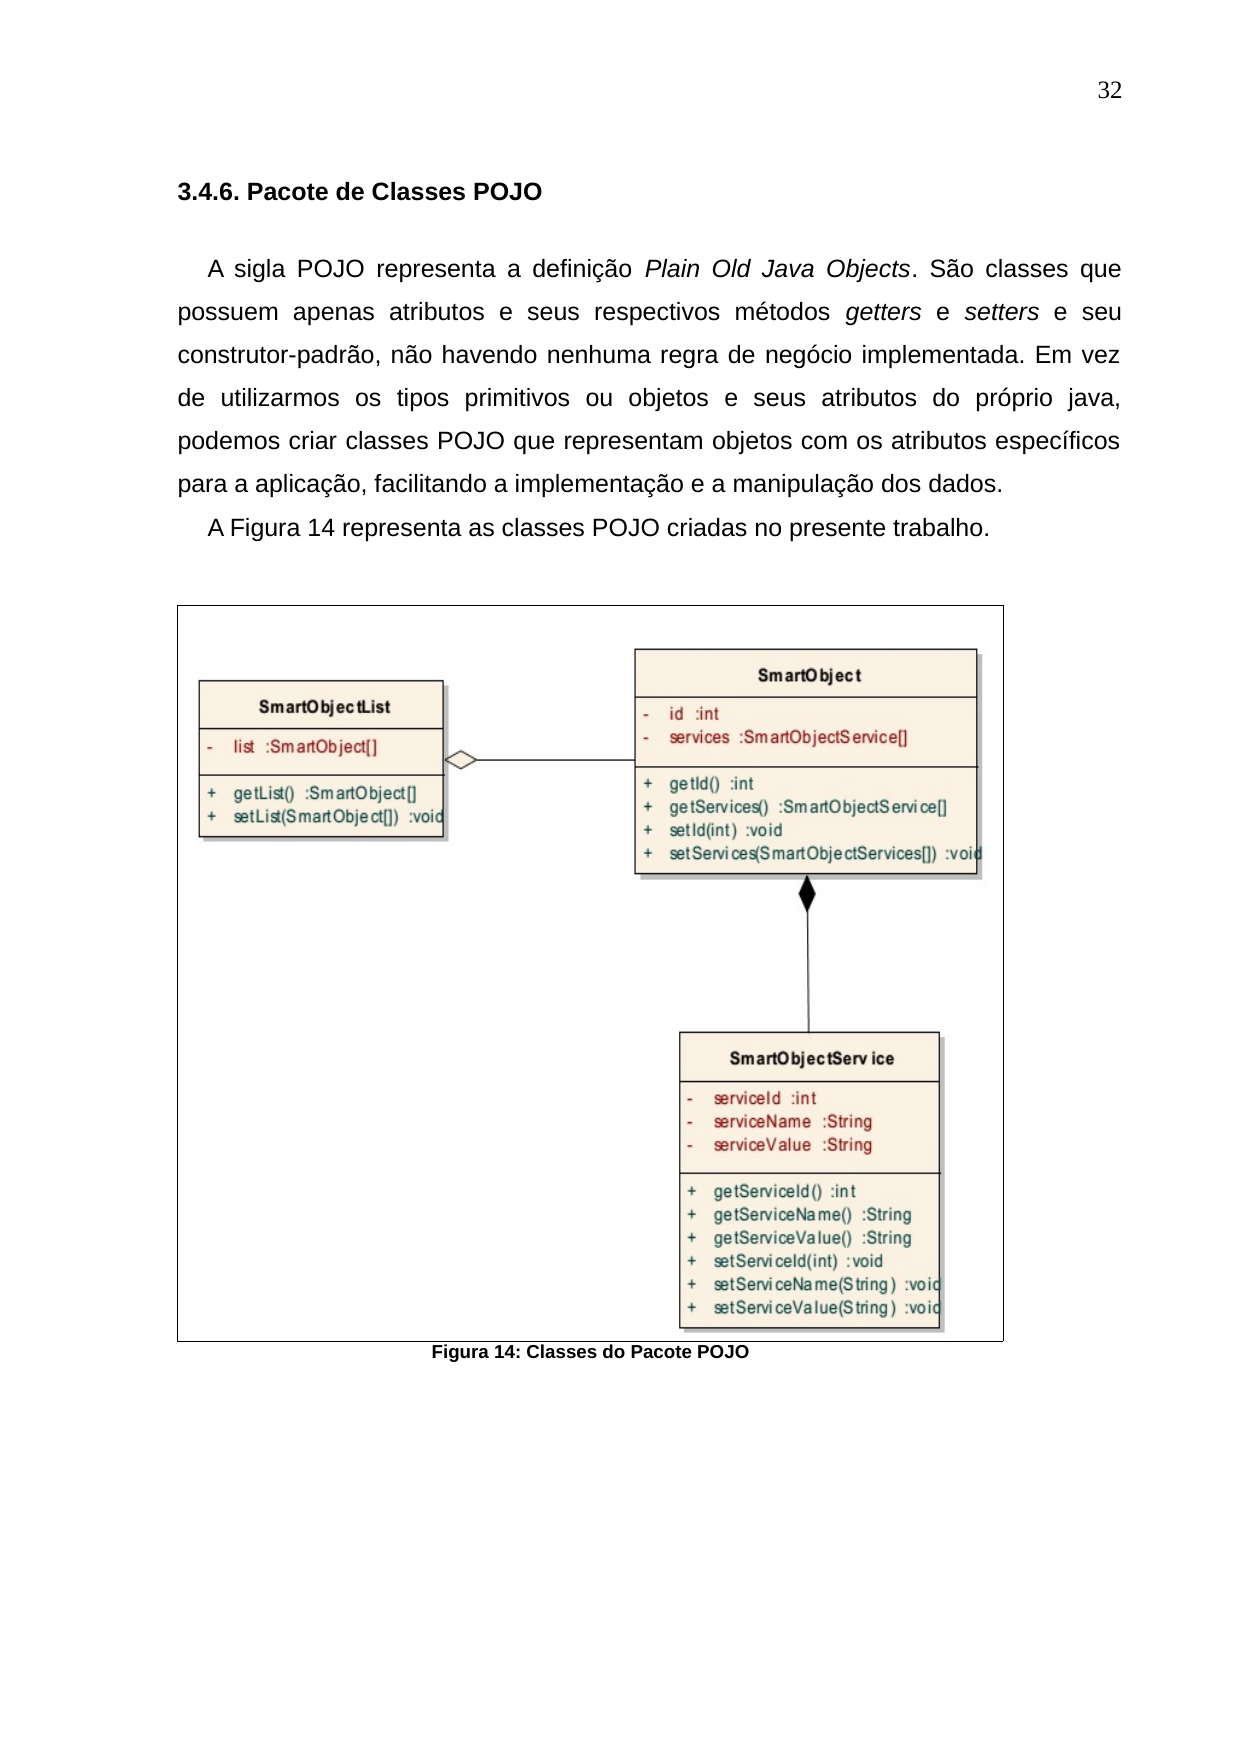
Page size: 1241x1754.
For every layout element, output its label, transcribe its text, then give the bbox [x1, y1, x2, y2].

text A sigla POJO representa a definição Plain Old Java Objects. São classes que possuem apenas atributos e seus respectivos métodos getters e setters e seu construtor-padrão, não havendo nenhuma regra de negócio implementada. Em vez de utilizarmos os tipos primitivos ou objetos e seus atributos do próprio java, podemos criar classes POJO que representam objetos com os atributos específicos para a aplicação, facilitando a implementação e a manipulação dos dados. [177, 254, 1122, 498]
picture [178, 606, 1003, 1341]
text A Figura 14 representa as classes POJO criadas no presente trabalho. [177, 513, 1122, 541]
text Figura 14: Classes do Pacote POJO [177, 1342, 1003, 1363]
list Pacote de Classes POJO [177, 177, 1122, 206]
